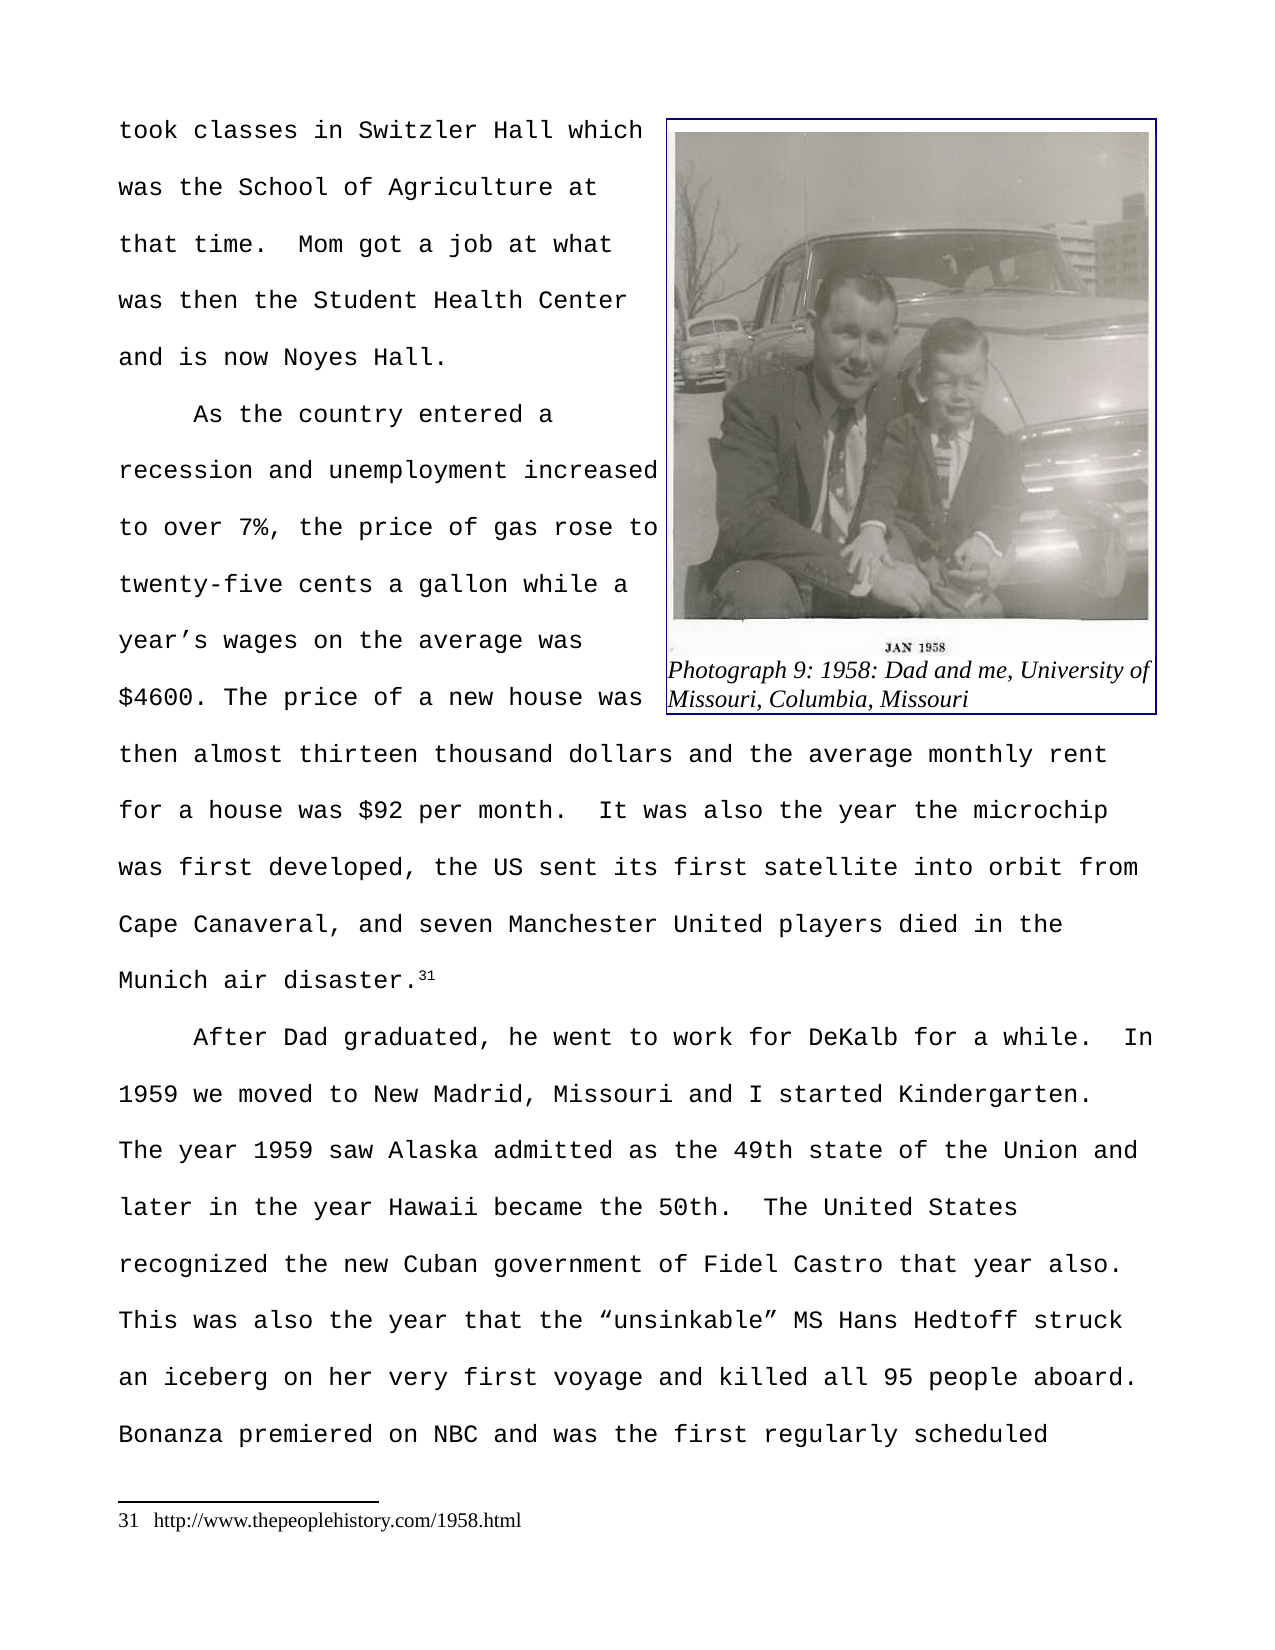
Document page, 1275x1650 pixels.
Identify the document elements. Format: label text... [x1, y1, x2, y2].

text As the country entered a recession and unemployment increased to over 7%, the price of gas rose to twenty-five cents a gallon while a year’s wages on the average was $4600. The price of a new house was then almost thirteen thousand dollars and the average monthly rent for a house was $92 per month. It was also the year the microchip was first developed, the US sent its first satellite into orbit from Cape Canaveral, and seven Manchester United players died in the Munich air disaster. [118, 401, 1157, 996]
text took classes in Switzler Hall which was the School of Agriculture at that time. Mom got a job at what was then the Student Health Center and is now Noyes Hall. [118, 118, 666, 373]
text Photograph 9: 1958: Dad and me, University of Missouri, Columbia, Missouri [667, 656, 1155, 713]
text After Dad graduated, he went to work for DeKalb for a while. In 1959 we moved to New Madrid, Missouri and I started Kindergarten. The year 1959 saw Alaska admitted as the 49th state of the Union and later in the year Hawaii became the 50th. The United States recognized the new Cuban government of Fidel Castro that year also. This was also the year that the “unsinkable” MS Hans Hedtoff struck an iceberg on her very first voyage and killed all 95 people aboard. Bonanza premiered on NBC and was the first regularly scheduled [118, 1025, 1157, 1450]
picture [667, 132, 1156, 656]
text http://www.thepeoplehistory.com/1958.html [118, 1508, 1157, 1532]
